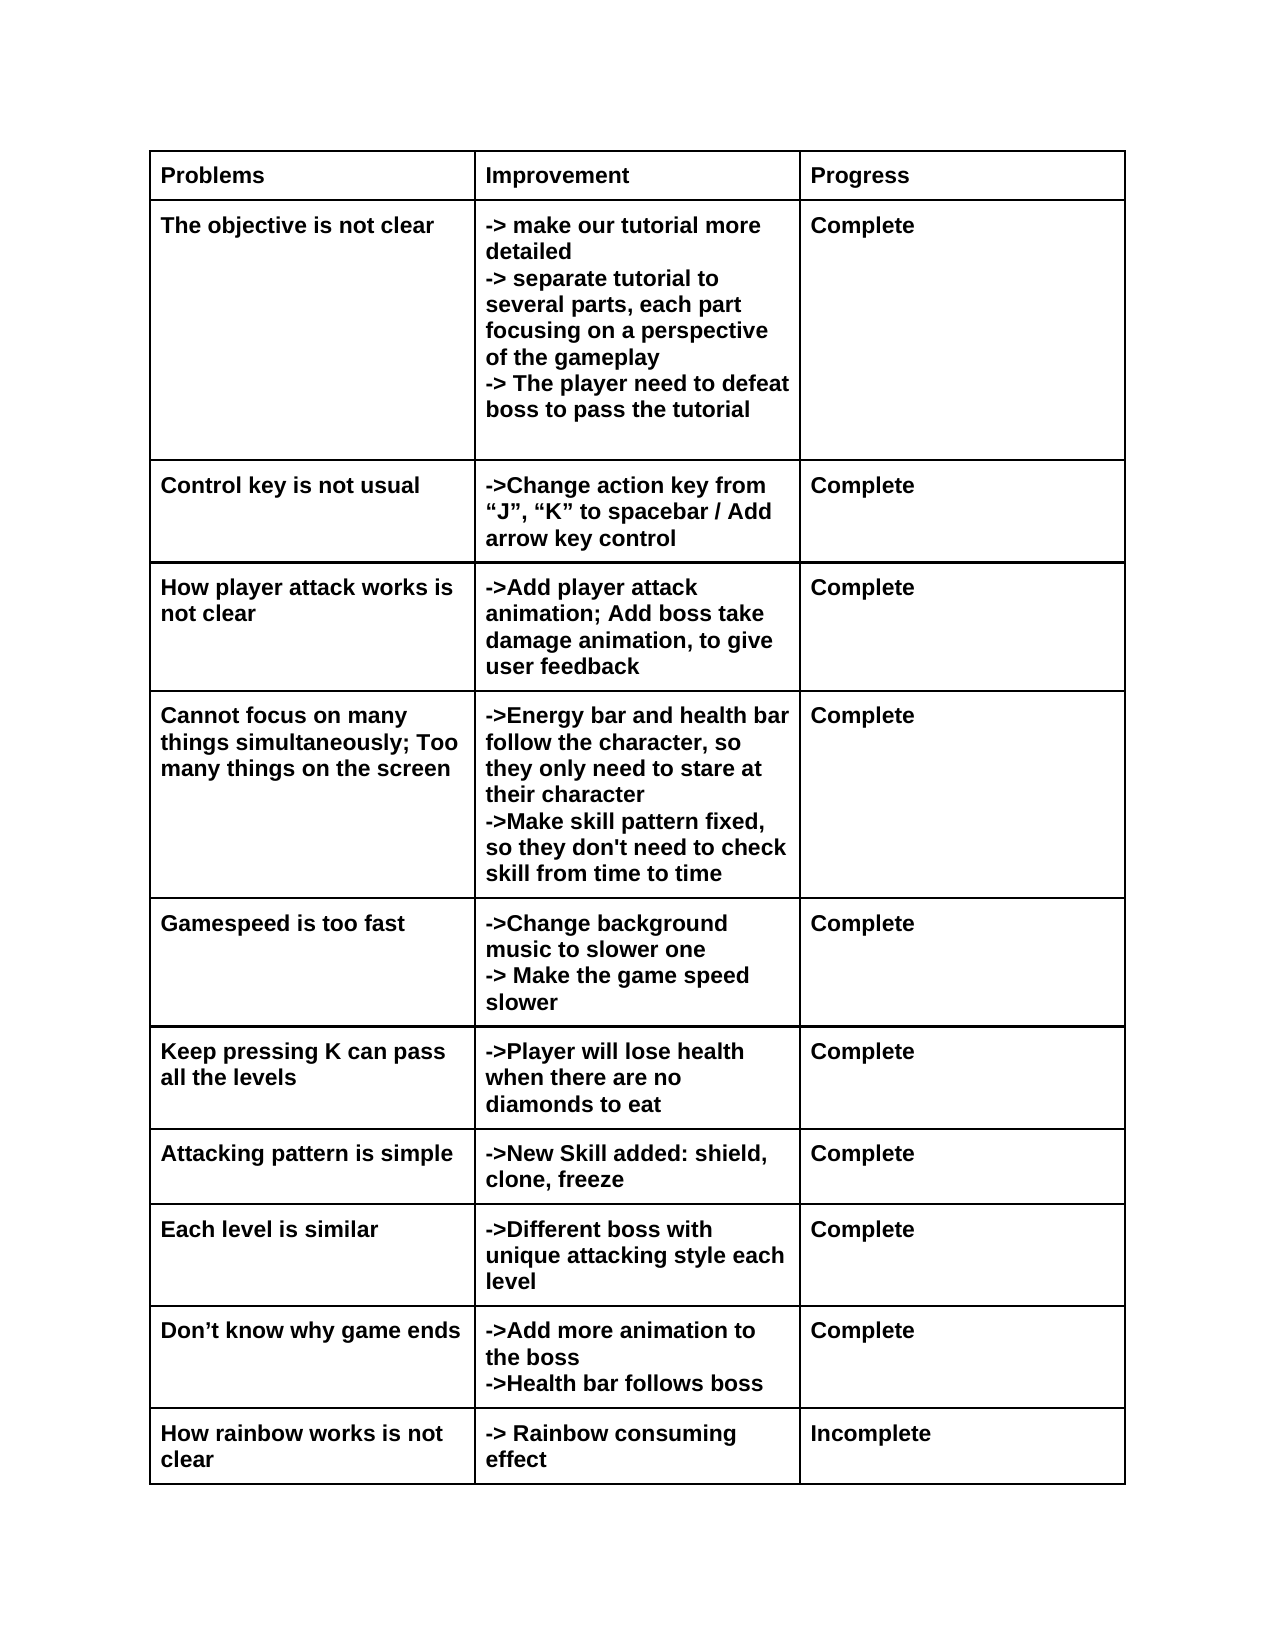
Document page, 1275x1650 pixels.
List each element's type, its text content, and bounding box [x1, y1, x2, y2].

table_cell Complete [801, 1130, 1124, 1203]
table_cell Complete [801, 1028, 1124, 1127]
table_cell Complete [801, 1307, 1124, 1407]
table_cell ->Add more animation to the boss ->Health bar follows boss [476, 1307, 799, 1407]
table_cell ->Player will lose health when there are no diamonds to eat [476, 1028, 799, 1127]
table_cell Gamespeed is too fast [151, 899, 474, 1025]
table_cell ->Add player attack animation; Add boss take damage animation, to give user feedback [476, 564, 799, 690]
table_cell Complete [801, 1205, 1124, 1305]
table_cell The objective is not clear [151, 201, 474, 459]
table_cell Complete [801, 692, 1124, 897]
table_cell ->Change action key from “J”, “K” to spacebar / Add arrow key control [476, 461, 799, 561]
table_cell Don’t know why game ends [151, 1307, 474, 1407]
table_cell Complete [801, 899, 1124, 1025]
table_cell Keep pressing K can pass all the levels [151, 1028, 474, 1127]
table_cell -> make our tutorial more detailed -> separate tutorial to several parts, each part focusing on a perspective of the gameplay -> The player need to defeat boss to pass the tutorial [476, 201, 799, 459]
table_cell ->New Skill added: shield, clone, freeze [476, 1130, 799, 1203]
table_cell -> Rainbow consuming effect [476, 1409, 799, 1483]
table_cell How player attack works is not clear [151, 564, 474, 690]
table_cell Attacking pattern is simple [151, 1130, 474, 1203]
table_cell ->Energy bar and health bar follow the character, so they only need to stare at their character ->Make skill pattern fixed, so they don't need to check skill from time to time [476, 692, 799, 897]
table_cell Each level is similar [151, 1205, 474, 1305]
table_cell Control key is not usual [151, 461, 474, 561]
table_cell Cannot focus on many things simultaneously; Too many things on the screen [151, 692, 474, 897]
table_cell ->Different boss with unique attacking style each level [476, 1205, 799, 1305]
table_header Problems [151, 152, 474, 199]
table_cell Complete [801, 461, 1124, 561]
table_header Improvement [476, 152, 799, 199]
table_header Progress [801, 152, 1124, 199]
table_cell Complete [801, 201, 1124, 459]
table_cell Incomplete [801, 1409, 1124, 1483]
table_cell Complete [801, 564, 1124, 690]
table_cell ->Change background music to slower one -> Make the game speed slower [476, 899, 799, 1025]
table_cell How rainbow works is not clear [151, 1409, 474, 1483]
